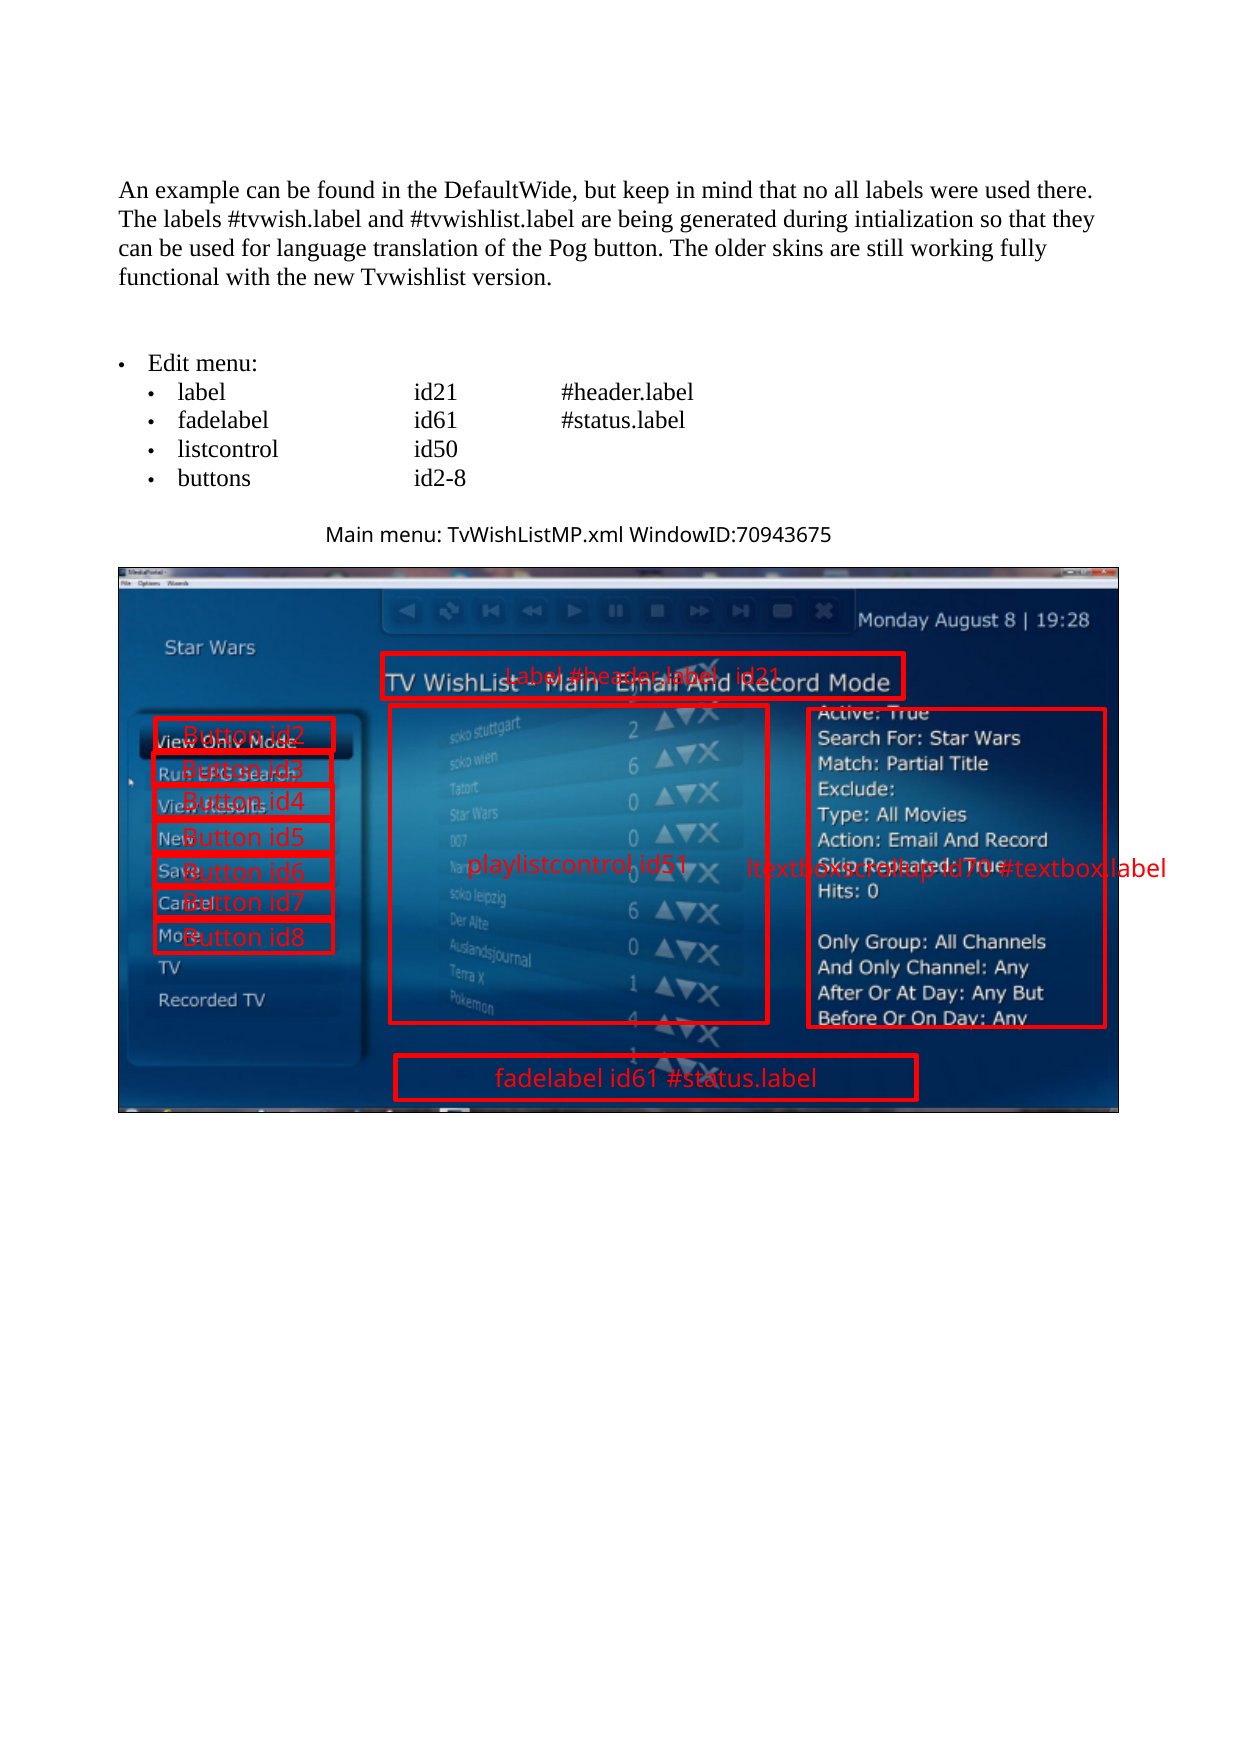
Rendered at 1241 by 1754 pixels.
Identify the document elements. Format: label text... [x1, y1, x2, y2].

list fadelabel id61 #status.label [148, 406, 1122, 434]
text An example can be found in the DefaultWide, but keep in mind that no all labels were used there. The labels #tvwish.label and #tvwishlist.label are being generated during intialization so that they can be used for language translation of the Pog button. The older skins are still working fully functional with the new Tvwishlist version. [118, 176, 1122, 291]
list Edit menu: [118, 348, 1122, 377]
list buttons id2-8 [148, 463, 1122, 492]
list label id21 #header.label [148, 377, 1122, 406]
picture [119, 568, 1118, 1112]
list listcontrol id50 [148, 434, 1122, 463]
